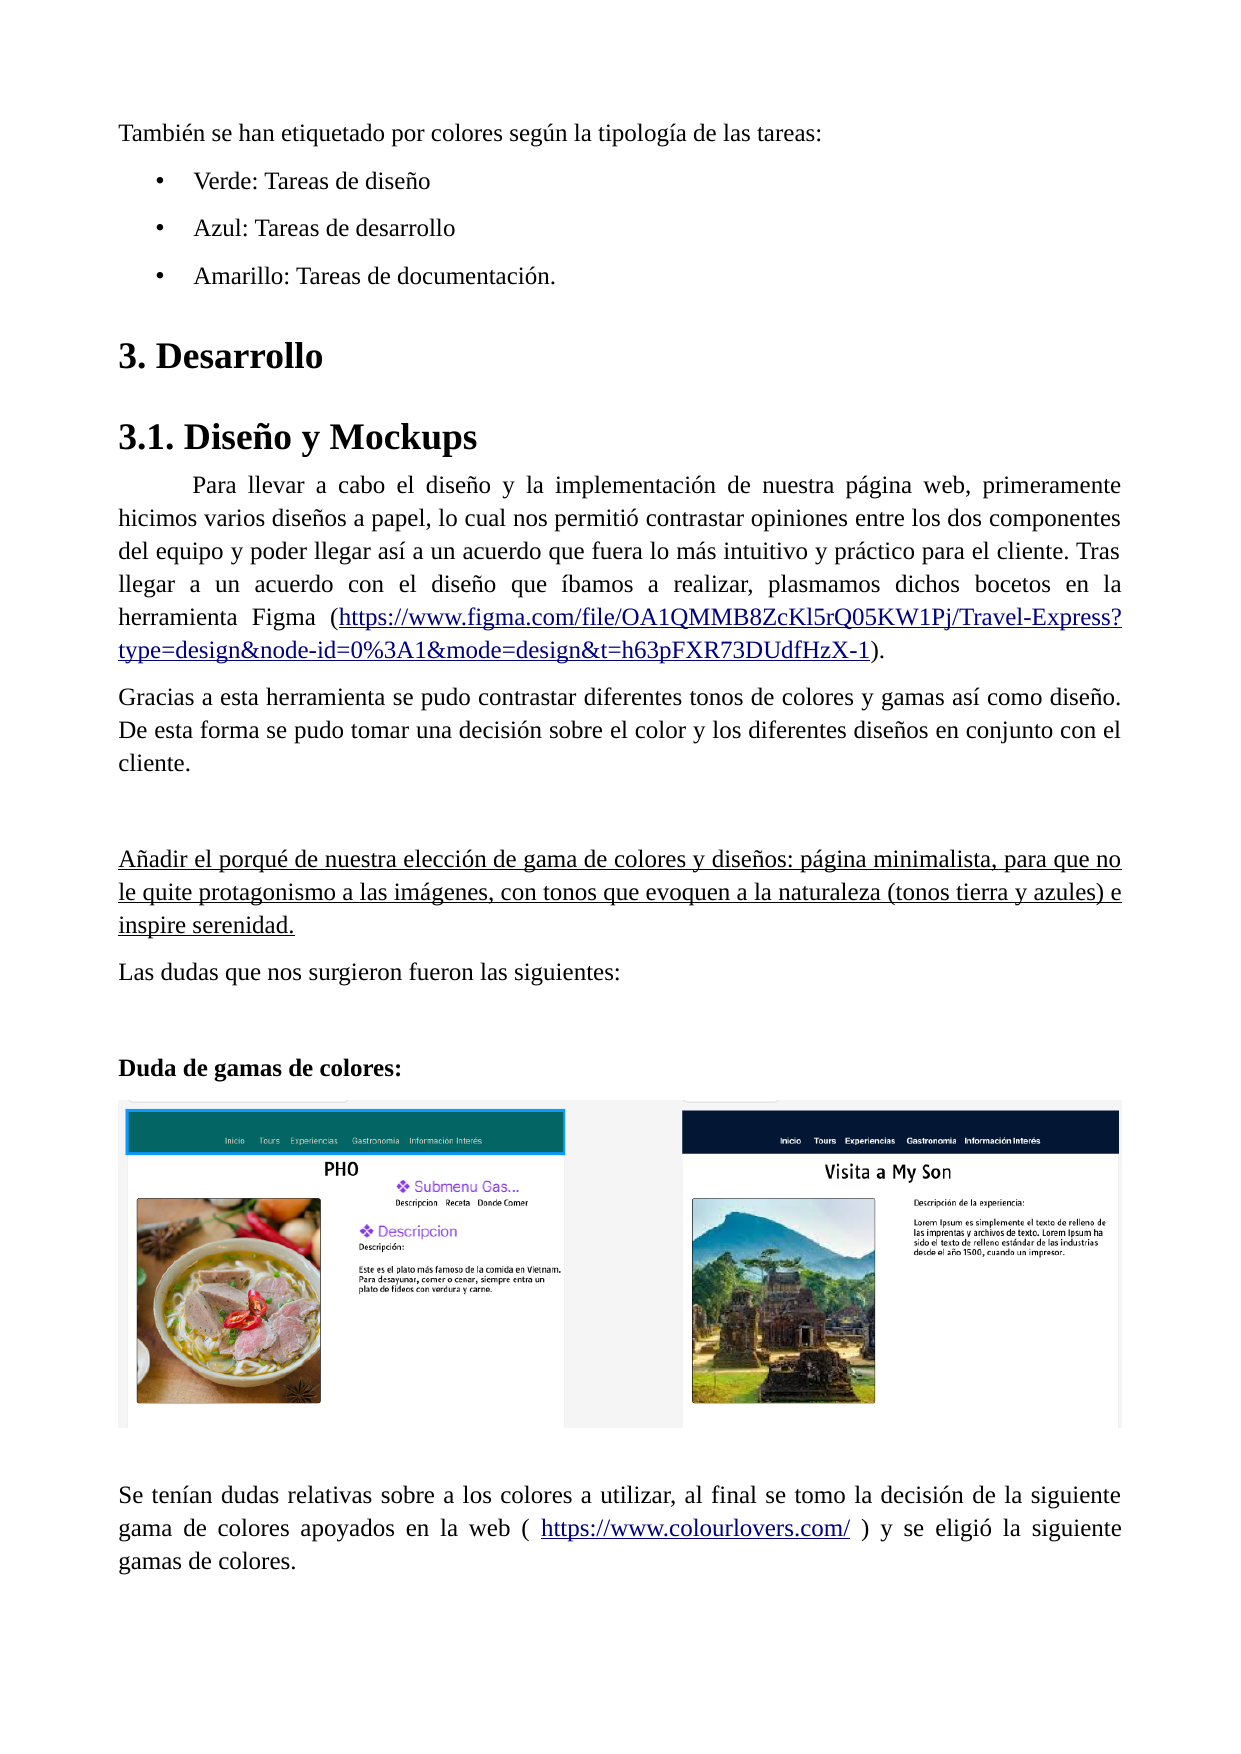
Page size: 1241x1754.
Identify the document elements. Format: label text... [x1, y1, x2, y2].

subtitle 3. Desarrollo [118, 333, 1122, 377]
list Amarillo: Tareas de documentación. [156, 261, 1122, 290]
text Las dudas que nos surgieron fueron las siguientes: [118, 957, 1122, 986]
text Se tenían dudas relativas sobre a los colores a utilizar, al final se tomo la decisión de la siguiente gama de colores apoyados en la web ( https://www.colourlovers.com/ ) y se eligió la siguiente gamas de colores. [118, 1480, 1122, 1574]
picture [118, 1100, 1123, 1428]
list Azul: Tareas de desarrollo [156, 213, 1122, 242]
subtitle 3.1. Diseño y Mockups [118, 414, 1122, 457]
text inspire serenidad. [118, 903, 1122, 938]
text También se han etiquetado por colores según la tipología de las tareas: [118, 118, 1122, 147]
text Duda de gamas de colores: [118, 1053, 1122, 1081]
text Añadir el porqué de nuestra elección de gama de colores y diseños: página minimalista, para que no [118, 844, 1122, 869]
text Para llevar a cabo el diseño y la implementación de nuestra página web, primeramente hicimos varios diseños a papel, lo cual nos permitió contrastar opiniones entre los dos componentes del equipo y poder llegar así a un acuerdo que fuera lo más intuitivo y práctico para el cliente. Tras llegar a un acuerdo con el diseño que íbamos a realizar, plasmamos dichos bocetos en la herramienta Figma (https://www.figma.com/file/OA1QMMB8ZcKl5rQ05KW1Pj/Travel-Express?type=design&node-id=0%3A1&mode=design&t=h63pFXR73DUdfHzX-1). [118, 470, 1122, 664]
list Verde: Tareas de diseño [156, 166, 1122, 194]
text Gracias a esta herramienta se pudo contrastar diferentes tonos de colores y gamas así como diseño. De esta forma se pudo tomar una decisión sobre el color y los diferentes diseños en conjunto con el cliente. [118, 682, 1122, 777]
text le quite protagonismo a las imágenes, con tonos que evoquen a la naturaleza (tonos tierra y azules) e [118, 870, 1122, 902]
